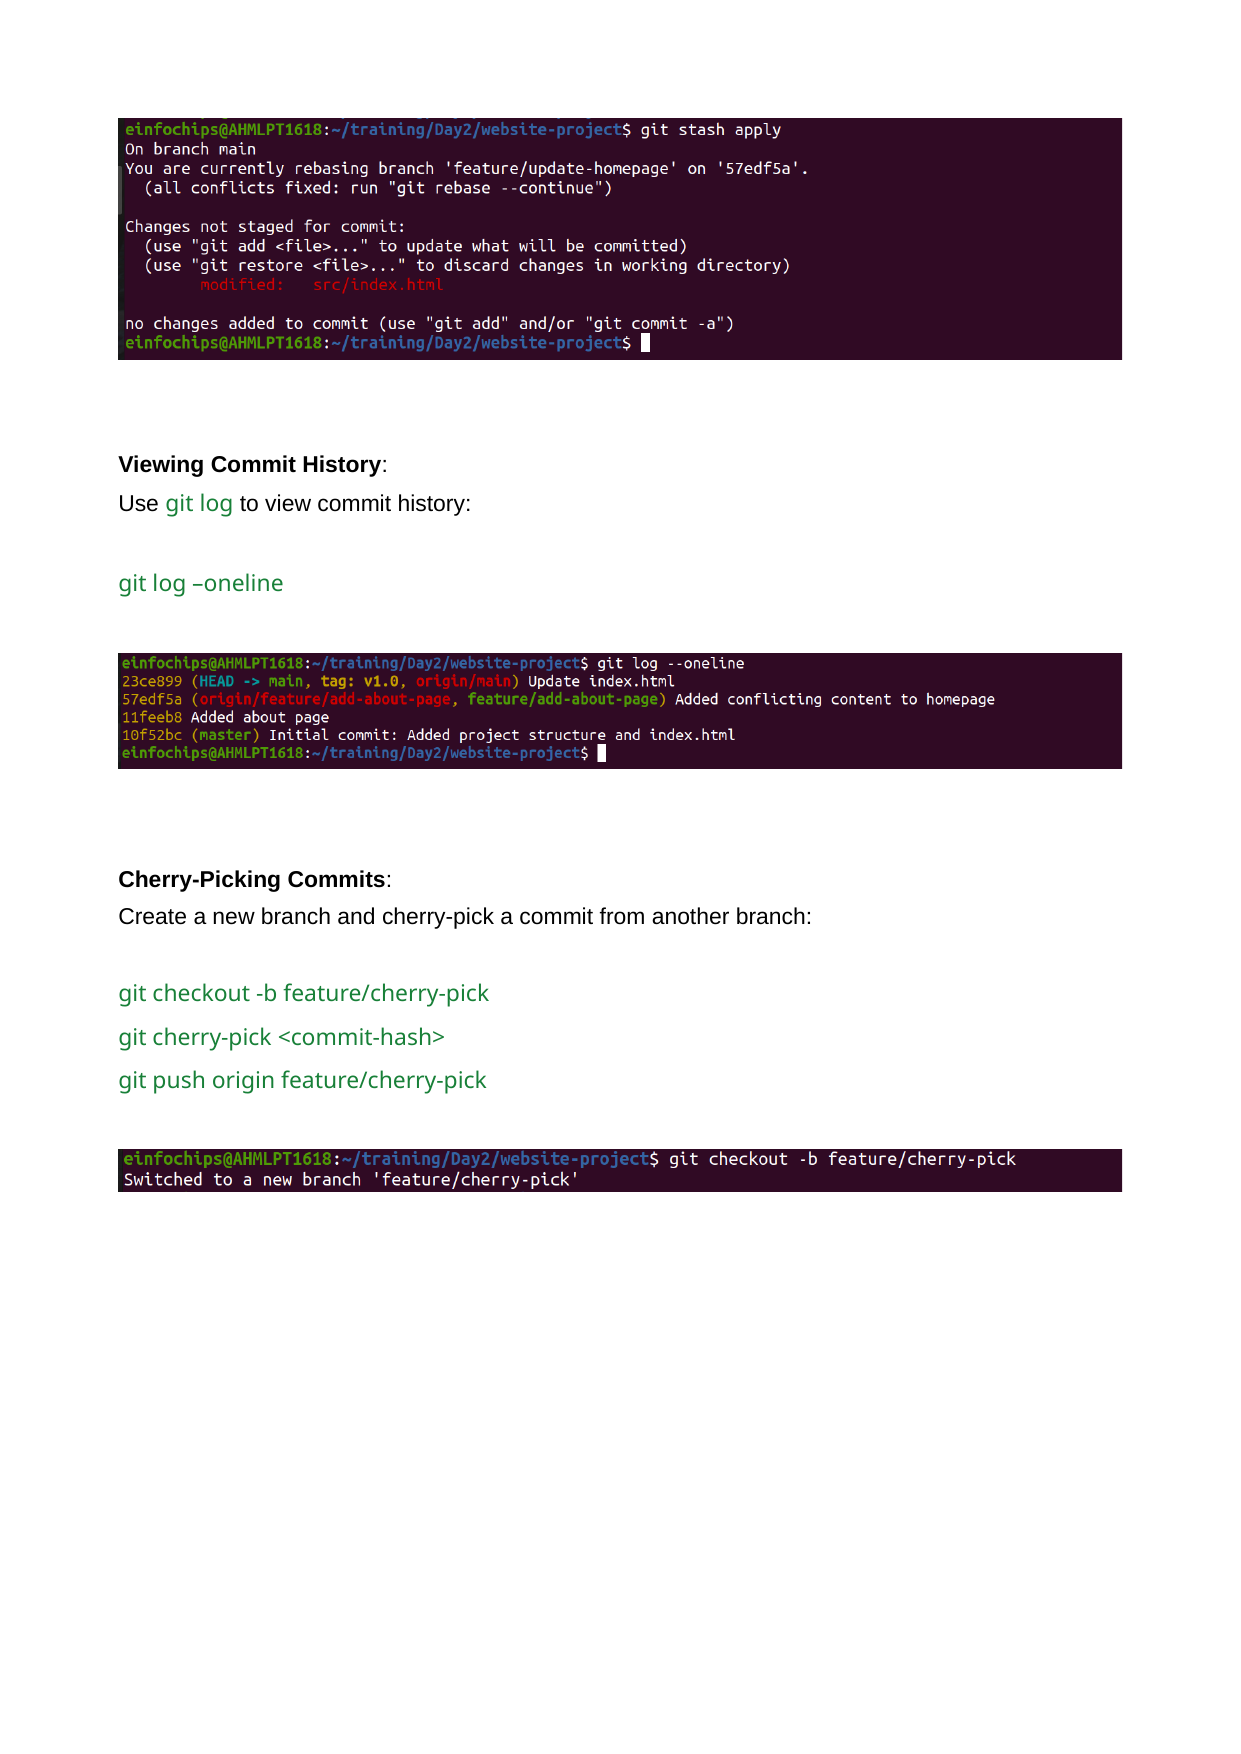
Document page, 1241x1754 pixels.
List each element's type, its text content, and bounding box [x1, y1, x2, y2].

text Viewing Commit History: [118, 451, 1122, 477]
text git cherry-pick <commit-hash> [118, 1020, 1122, 1052]
text Cherry-Picking Commits: [118, 866, 1122, 893]
picture [118, 1149, 1123, 1192]
text git push origin feature/cherry-pick [118, 1063, 1122, 1095]
text Create a new branch and cherry-pick a commit from another branch: git checkout -b feature/cherry-pick [118, 903, 1122, 1008]
picture [118, 653, 1123, 769]
picture [118, 118, 1123, 360]
text Use git log to view commit history: git log –oneline [118, 487, 1122, 598]
